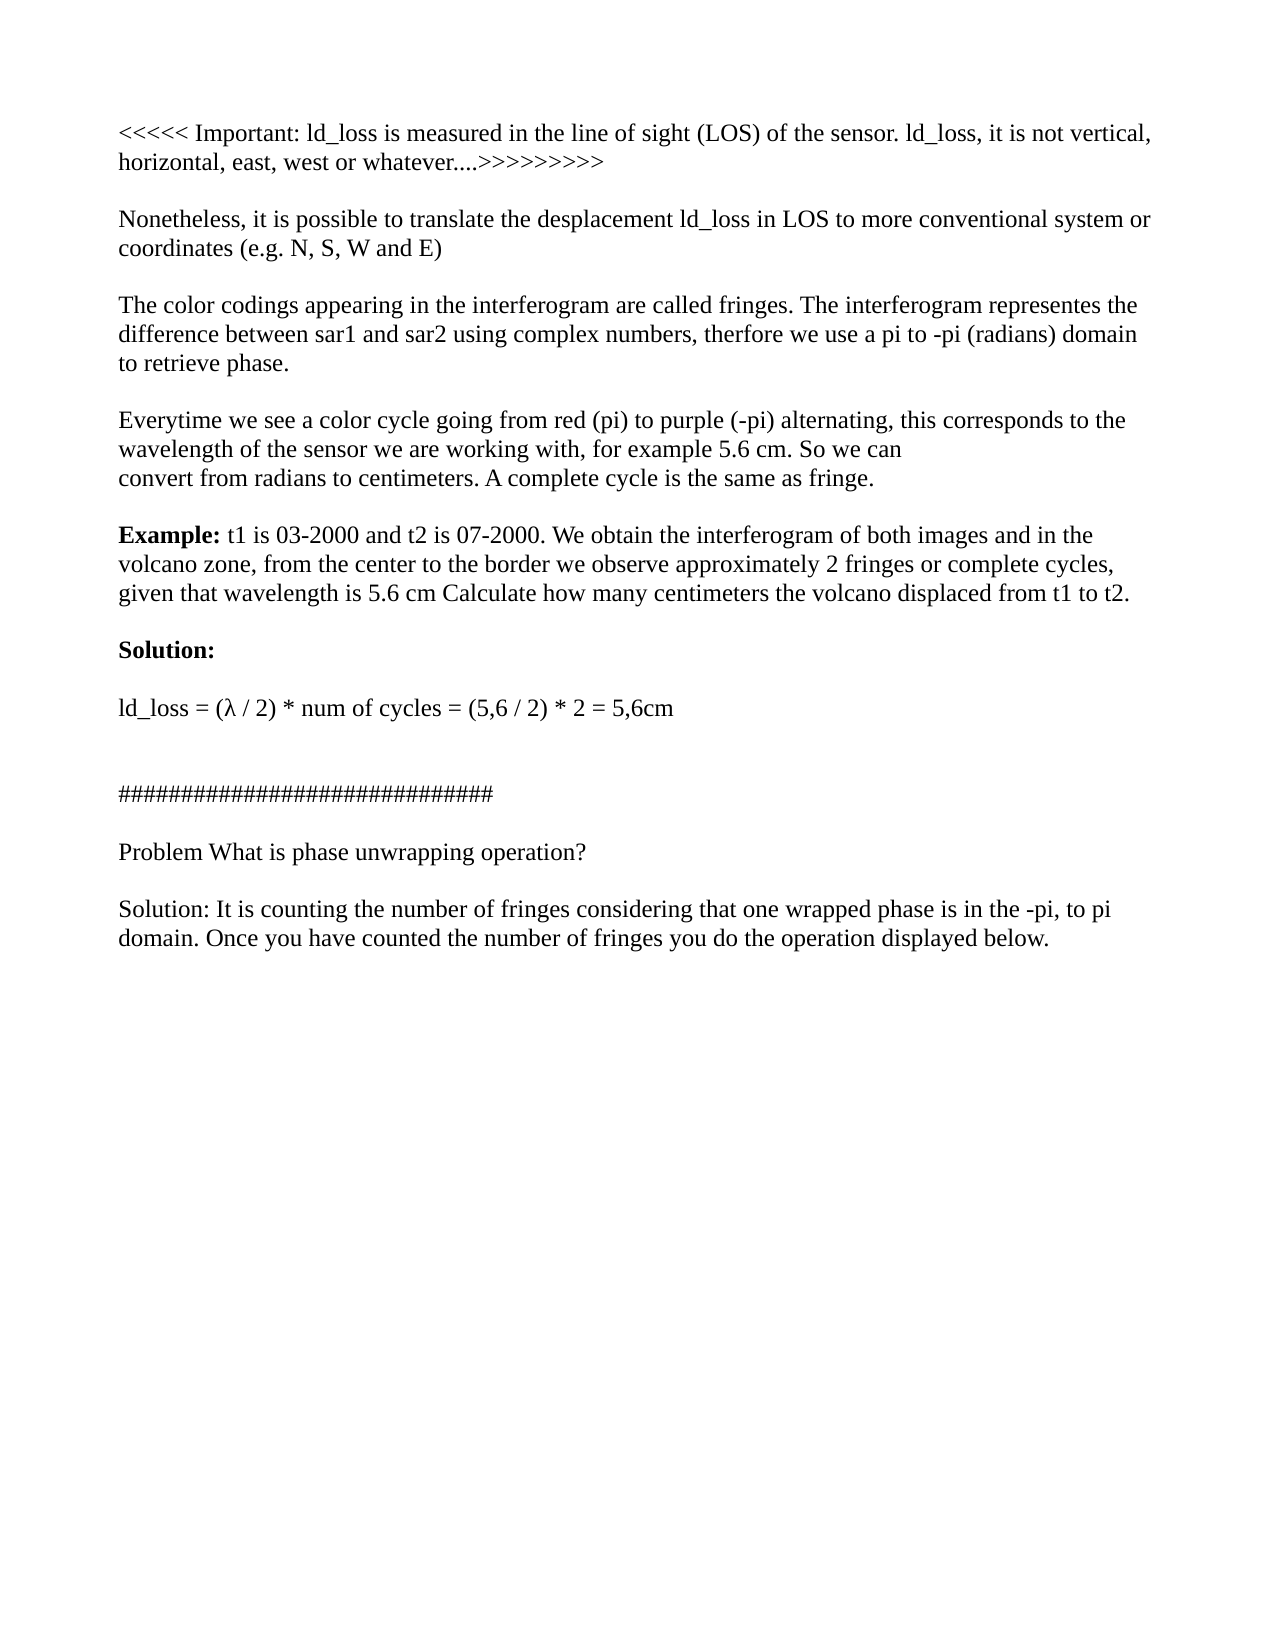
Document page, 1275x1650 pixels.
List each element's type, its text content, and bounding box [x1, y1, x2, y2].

text ############################## [118, 779, 1157, 808]
text Problem What is phase unwrapping operation? [118, 837, 1157, 866]
text ld_loss = (λ / 2) * num of cycles = (5,6 / 2) * 2 = 5,6cm [118, 693, 1157, 722]
text The color codings appearing in the interferogram are called fringes. The interferogram representes the difference between sar1 and sar2 using complex numbers, therfore we use a pi to -pi (radians) domain to retrieve phase. [118, 291, 1157, 377]
text Example: t1 is 03-2000 and t2 is 07-2000. We obtain the interferogram of both images and in the volcano zone, from the center to the border we observe approximately 2 fringes or complete cycles, given that wavelength is 5.6 cm Calculate how many centimeters the volcano displaced from t1 to t2. [118, 521, 1157, 607]
text convert from radians to centimeters. A complete cycle is the same as fringe. [118, 463, 1157, 492]
text Nonetheless, it is possible to translate the desplacement ld_loss in LOS to more conventional system or coordinates (e.g. N, S, W and E) [118, 204, 1157, 262]
text Everytime we see a color cycle going from red (pi) to purple (-pi) alternating, this corresponds to the wavelength of the sensor we are working with, for example 5.6 cm. So we can [118, 406, 1157, 463]
text <<<<< Important: ld_loss is measured in the line of sight (LOS) of the sensor. ld_loss, it is not vertical, horizontal, east, west or whatever....>>>>>>>>> [118, 118, 1157, 176]
text Solution: It is counting the number of fringes considering that one wrapped phase is in the -pi, to pi domain. Once you have counted the number of fringes you do the operation displayed below. [118, 894, 1157, 952]
text Solution: [118, 636, 1157, 664]
